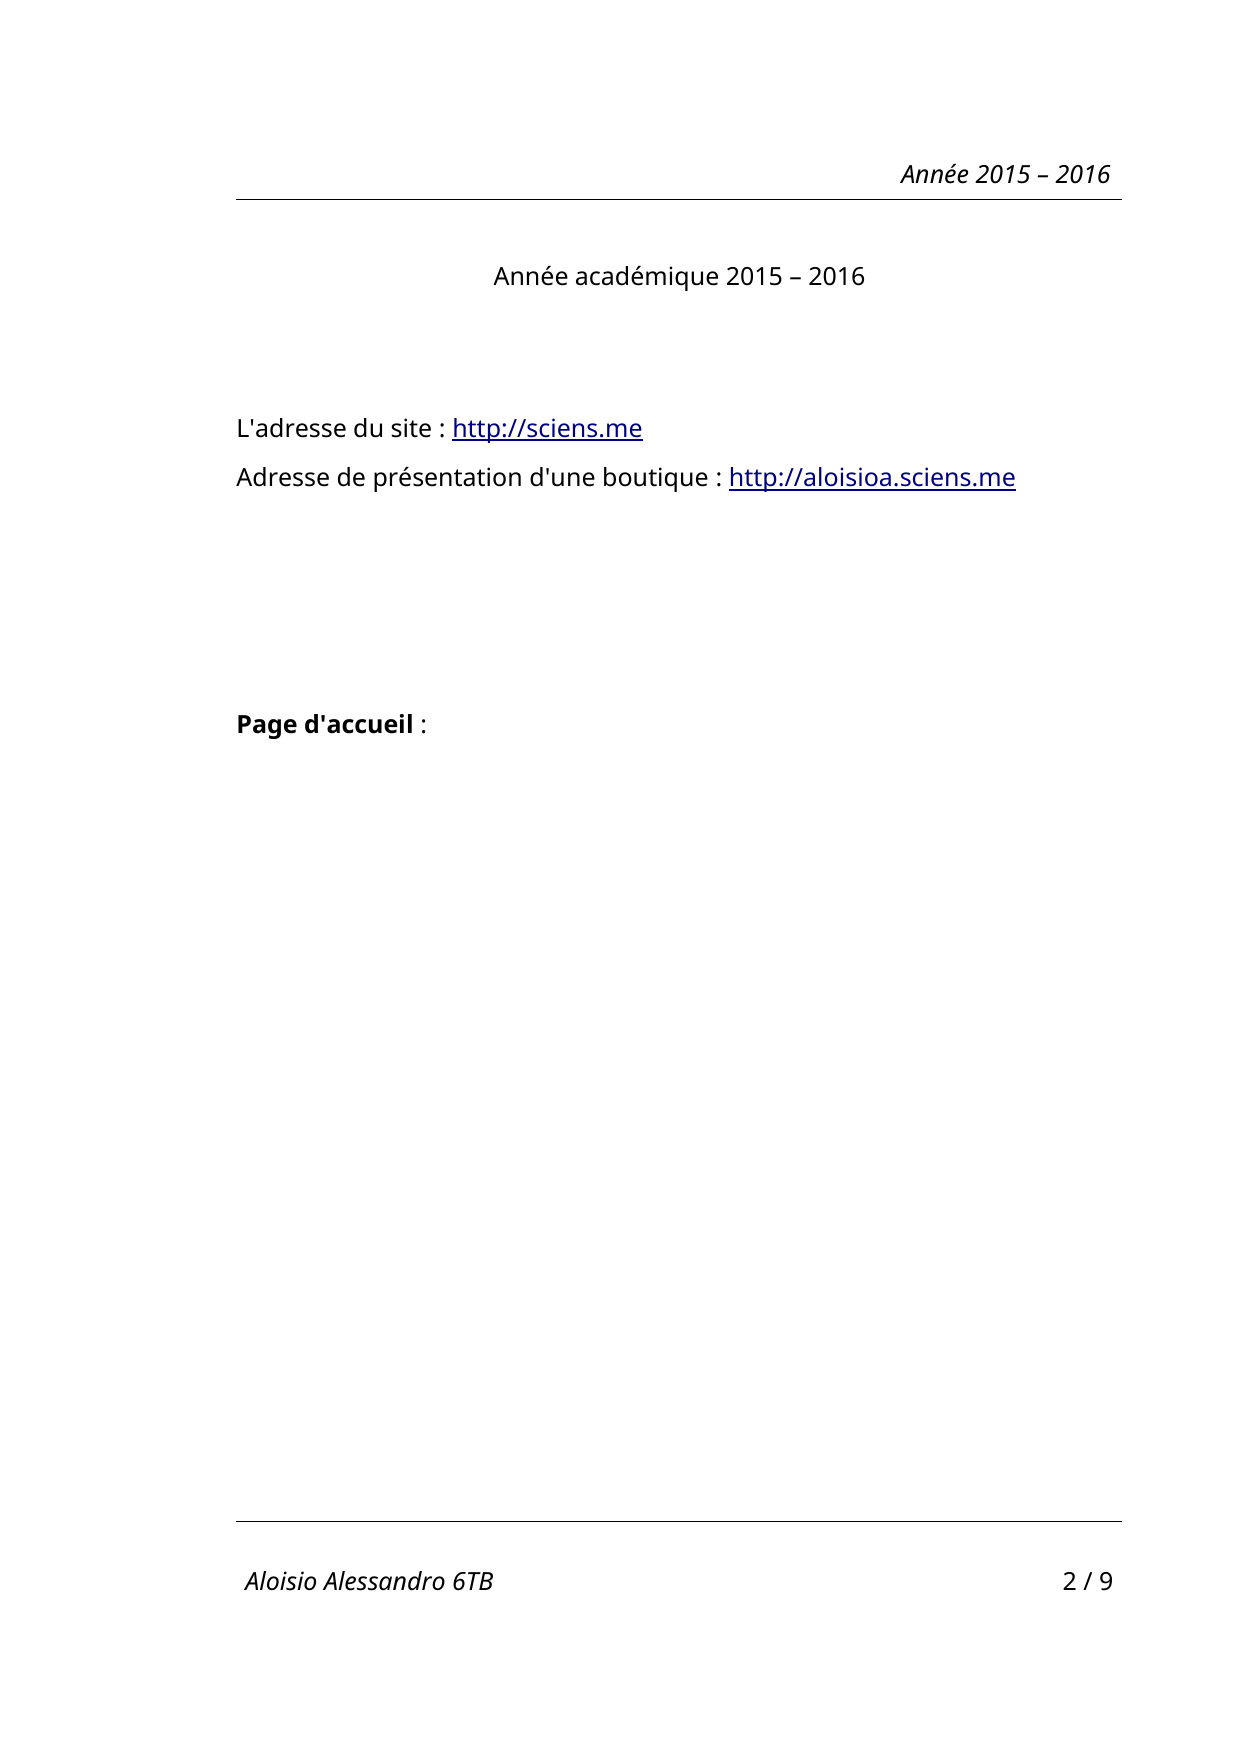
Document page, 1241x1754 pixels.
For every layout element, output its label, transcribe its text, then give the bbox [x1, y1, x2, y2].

text Adresse de présentation d'une boutique : http://aloisioa.sciens.me [236, 460, 1122, 494]
text Page d'accueil : [236, 707, 1122, 741]
text Année académique 2015 – 2016 [236, 258, 1122, 292]
text L'adresse du site : http://sciens.me [236, 411, 1122, 444]
